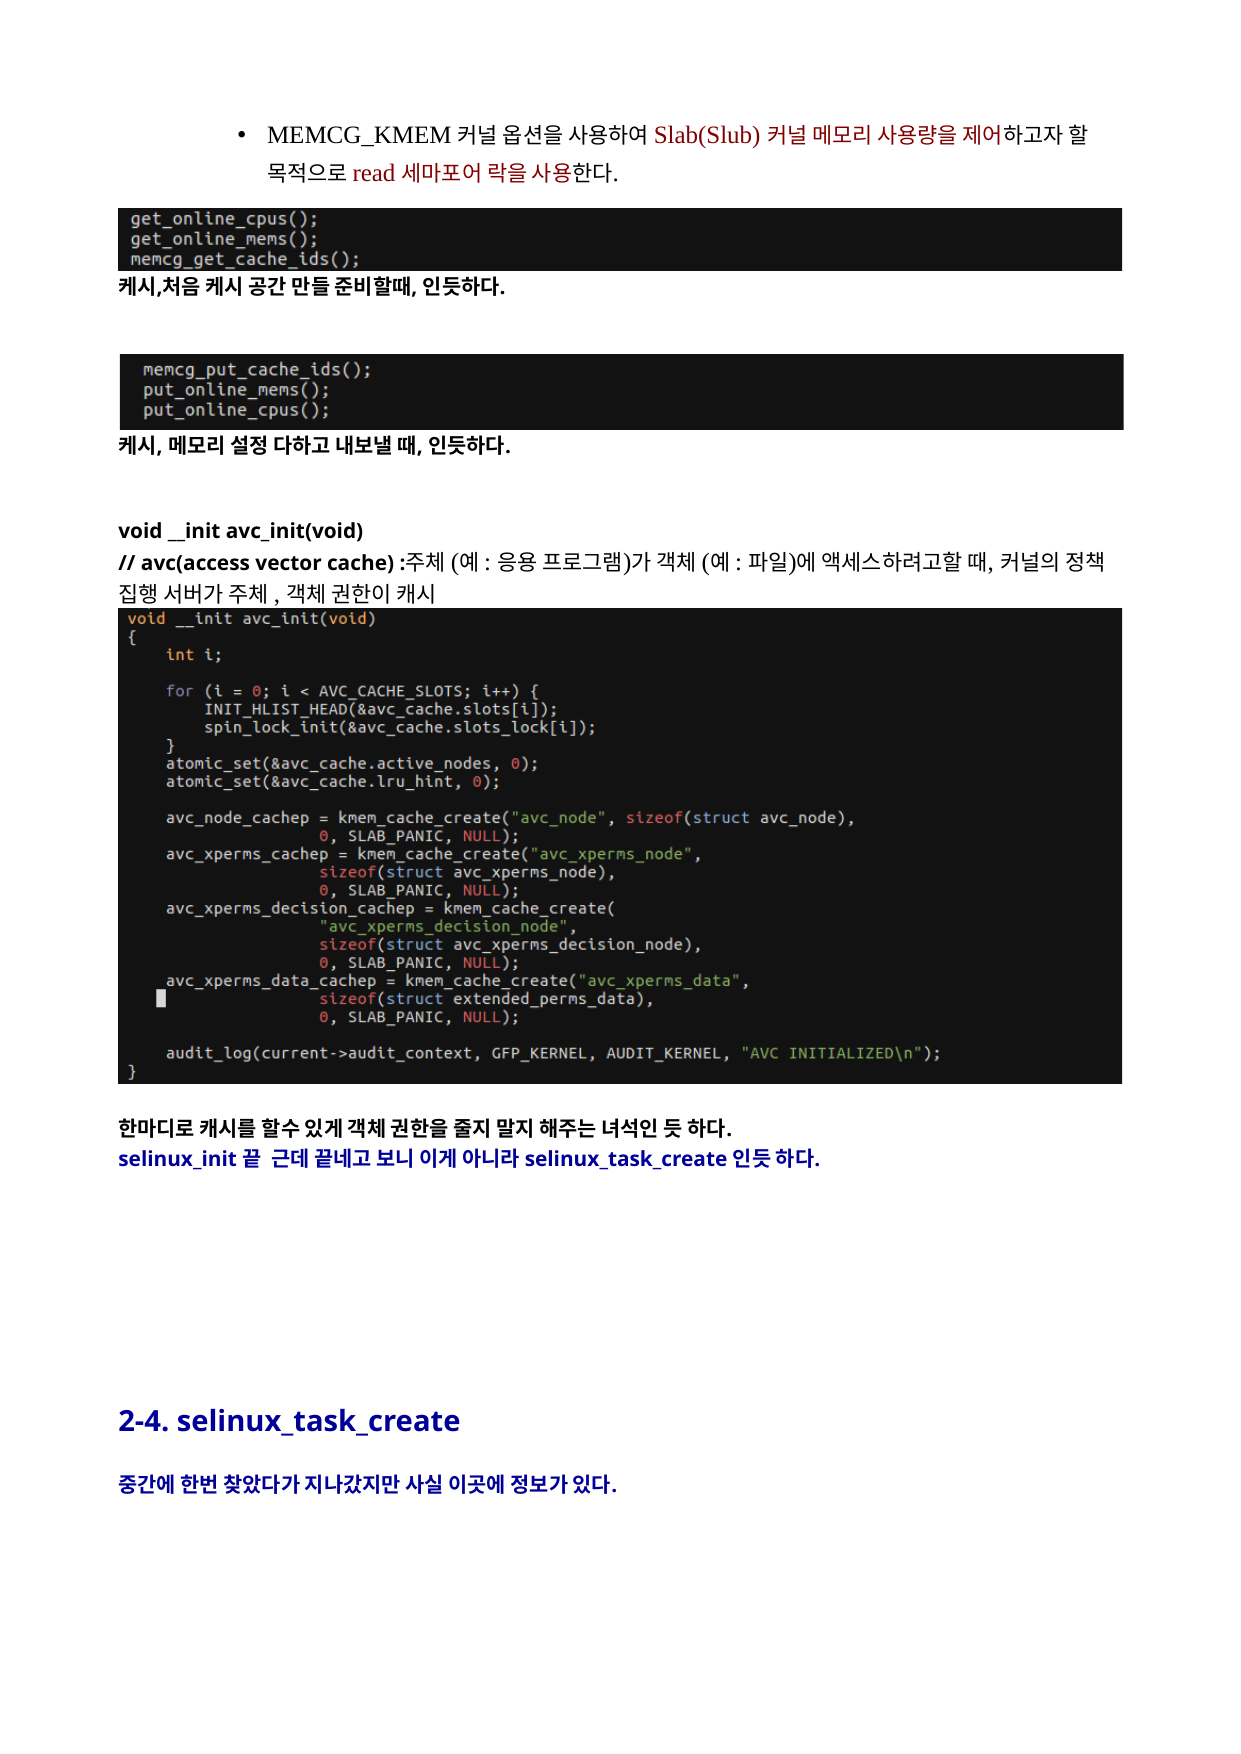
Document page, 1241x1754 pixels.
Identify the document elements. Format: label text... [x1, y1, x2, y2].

text selinux_init 끝 근데 끝네고 보니 이게 아니라 selinux_task_create 인듯 하다. [118, 1142, 1122, 1173]
picture [119, 354, 1124, 430]
text 중간에 한번 찾았다가 지나갔지만 사실 이곳에 정보가 있다. [118, 1468, 1122, 1498]
text 케시, 메모리 설정 다하고 내보낼 때, 인듯하다. [118, 329, 1122, 459]
text 한마디로 캐시를 할수 있게 객체 권한을 줄지 말지 해주는 녀석인 듯 하다. [118, 1112, 1122, 1142]
text void __init avc_init(void) [118, 516, 1122, 545]
picture [118, 208, 1123, 271]
text 2-4. selinux_task_create [118, 1400, 1122, 1440]
picture [118, 608, 1123, 1084]
list MEMCG_KMEM 커널 옵션을 사용하여 Slab(Slub) 커널 메모리 사용량을 제어하고자 할 목적으로 read 세마포어 락을 사용한다. [237, 118, 1122, 188]
text // avc(access vector cache) :주체 (예 : 응용 프로그램)가 객체 (예 : 파일)에 액세스하려고할 때, 커널의 정책 집행 서버가 주체 , 객체 권한이 캐시 [118, 545, 1122, 608]
text 케시,처음 케시 공간 만들 준비할때, 인듯하다. [118, 271, 1122, 300]
